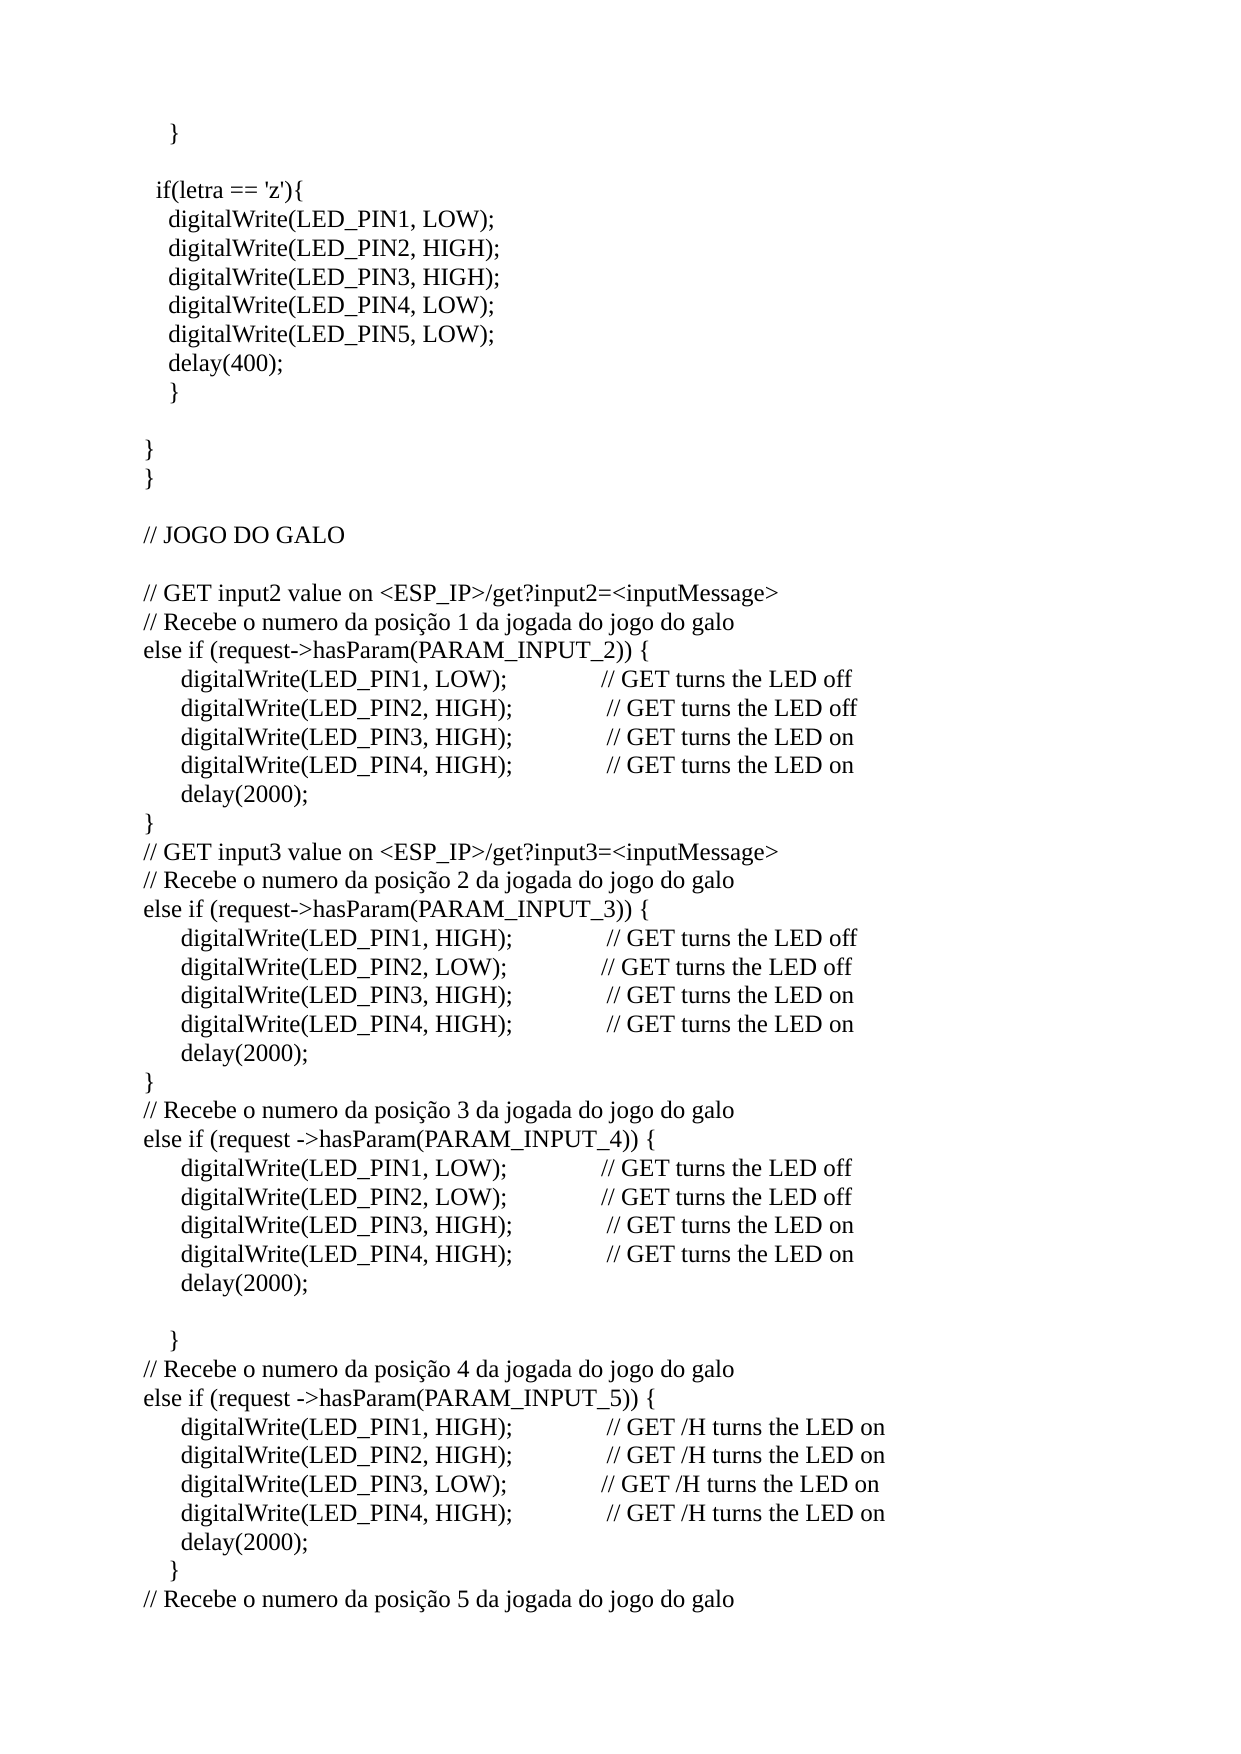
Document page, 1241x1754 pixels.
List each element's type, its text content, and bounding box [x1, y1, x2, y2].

text } [118, 434, 1122, 463]
text digitalWrite(LED_PIN3, LOW); // GET /H turns the LED on [118, 1469, 1122, 1498]
text delay(400); [118, 348, 1122, 377]
text digitalWrite(LED_PIN4, HIGH); // GET turns the LED on [118, 1239, 1122, 1268]
text // JOGO DO GALO [118, 521, 1122, 549]
text digitalWrite(LED_PIN2, LOW); // GET turns the LED off [118, 952, 1122, 981]
text digitalWrite(LED_PIN2, HIGH); [118, 233, 1122, 262]
text digitalWrite(LED_PIN1, HIGH); // GET turns the LED off [118, 923, 1122, 952]
text } [118, 118, 1122, 147]
text digitalWrite(LED_PIN4, HIGH); // GET /H turns the LED on [118, 1498, 1122, 1527]
text digitalWrite(LED_PIN2, LOW); // GET turns the LED off [118, 1182, 1122, 1211]
text digitalWrite(LED_PIN2, HIGH); // GET turns the LED off [118, 693, 1122, 722]
text delay(2000); [118, 1268, 1122, 1297]
text // Recebe o numero da posição 1 da jogada do jogo do galo [118, 607, 1122, 636]
text digitalWrite(LED_PIN2, HIGH); // GET /H turns the LED on [118, 1441, 1122, 1469]
text else if (request->hasParam(PARAM_INPUT_2)) { [118, 636, 1122, 664]
text // GET input2 value on <ESP_IP>/get?input2=<inputMessage> [118, 578, 1122, 607]
text // GET input3 value on <ESP_IP>/get?input3=<inputMessage> [118, 837, 1122, 866]
text digitalWrite(LED_PIN1, LOW); // GET turns the LED off [118, 1153, 1122, 1182]
text // Recebe o numero da posição 4 da jogada do jogo do galo [118, 1354, 1122, 1383]
text delay(2000); [118, 1527, 1122, 1556]
text digitalWrite(LED_PIN3, HIGH); [118, 262, 1122, 291]
text digitalWrite(LED_PIN1, LOW); [118, 204, 1122, 233]
text else if (request ->hasParam(PARAM_INPUT_5)) { [118, 1383, 1122, 1412]
text digitalWrite(LED_PIN3, HIGH); // GET turns the LED on [118, 981, 1122, 1009]
text digitalWrite(LED_PIN1, LOW); // GET turns the LED off [118, 664, 1122, 693]
text else if (request ->hasParam(PARAM_INPUT_4)) { [118, 1124, 1122, 1153]
text } [118, 377, 1122, 406]
text // Recebe o numero da posição 3 da jogada do jogo do galo [118, 1096, 1122, 1124]
text digitalWrite(LED_PIN5, LOW); [118, 319, 1122, 348]
text // Recebe o numero da posição 5 da jogada do jogo do galo [118, 1584, 1122, 1613]
text } [118, 463, 1122, 492]
text delay(2000); [118, 779, 1122, 808]
text if(letra == 'z'){ [118, 176, 1122, 204]
text } [118, 808, 1122, 837]
text // Recebe o numero da posição 2 da jogada do jogo do galo [118, 866, 1122, 894]
text digitalWrite(LED_PIN3, HIGH); // GET turns the LED on [118, 722, 1122, 751]
text } [118, 1556, 1122, 1584]
text digitalWrite(LED_PIN4, HIGH); // GET turns the LED on [118, 751, 1122, 779]
text delay(2000); [118, 1038, 1122, 1067]
text digitalWrite(LED_PIN3, HIGH); // GET turns the LED on [118, 1211, 1122, 1239]
text } [118, 1326, 1122, 1354]
text digitalWrite(LED_PIN4, HIGH); // GET turns the LED on [118, 1009, 1122, 1038]
text digitalWrite(LED_PIN4, LOW); [118, 291, 1122, 319]
text } [118, 1067, 1122, 1096]
text digitalWrite(LED_PIN1, HIGH); // GET /H turns the LED on [118, 1412, 1122, 1441]
text else if (request->hasParam(PARAM_INPUT_3)) { [118, 894, 1122, 923]
